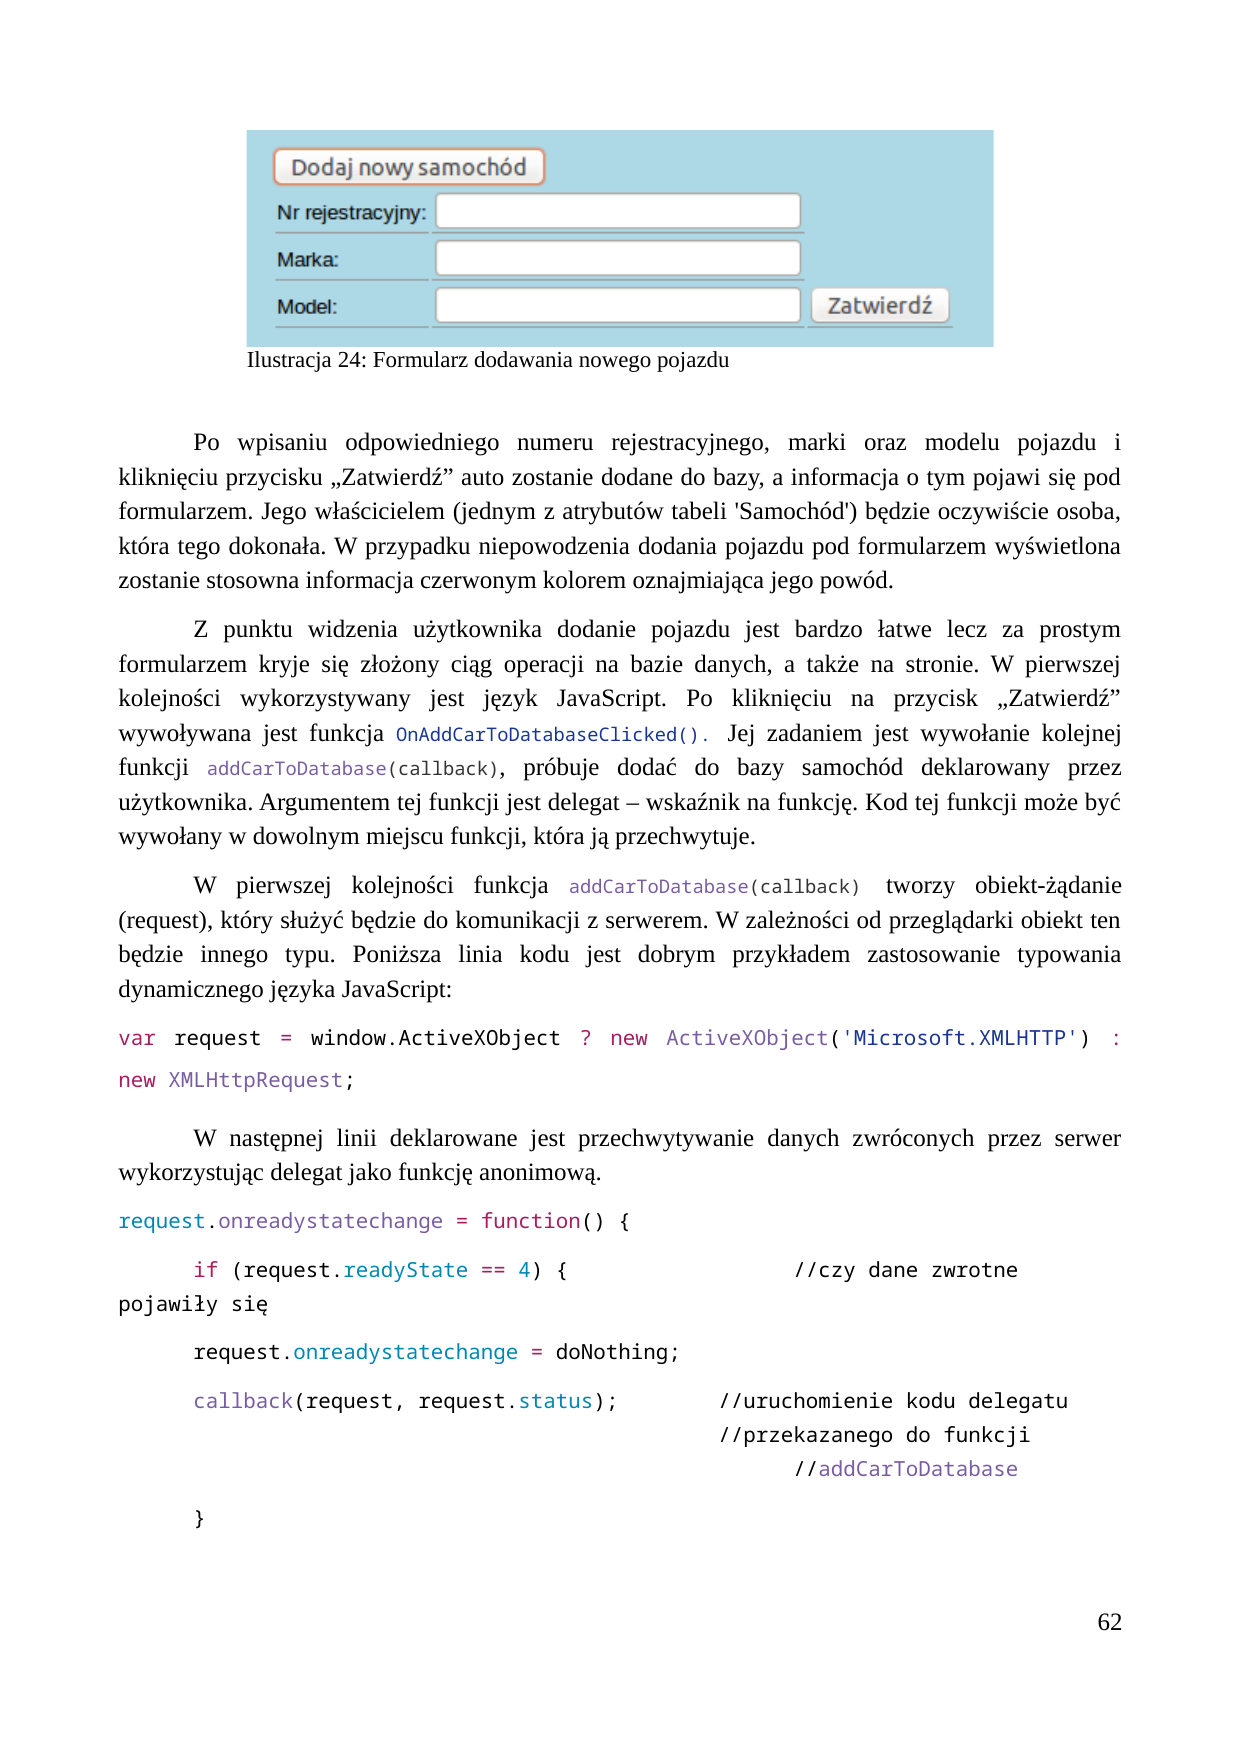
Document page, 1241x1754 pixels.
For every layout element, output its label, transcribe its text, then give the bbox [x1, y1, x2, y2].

text var request = window.ActiveXObject ? new ActiveXObject('Microsoft.XMLHTTP') : new XMLHttpRequest; [118, 1023, 1122, 1094]
text W pierwszej kolejności funkcja addCarToDatabase(callback) tworzy obiekt-żądanie (request), który służyć będzie do komunikacji z serwerem. W zależności od przeglądarki obiekt ten będzie innego typu. Poniższa linia kodu jest dobrym przykładem zastosowanie typowania dynamicznego języka JavaScript: [118, 870, 1122, 1002]
text request.onreadystatechange = doNothing; [118, 1337, 1122, 1366]
text request.onreadystatechange = function() { [118, 1206, 1122, 1234]
text Z punktu widzenia użytkownika dodanie pojazdu jest bardzo łatwe lecz za prostym formularzem kryje się złożony ciąg operacji na bazie danych, a także na stronie. W pierwszej kolejności wykorzystywany jest język JavaScript. Po kliknięciu na przycisk „Zatwierdź” wywoływana jest funkcja OnAddCarToDatabaseClicked(). Jej zadaniem jest wywołanie kolejnej funkcji addCarToDatabase(callback), próbuje dodać do bazy samochód deklarowany przez użytkownika. Argumentem tej funkcji jest delegat – wskaźnik na funkcję. Kod tej funkcji może być wywołany w dowolnym miejscu funkcji, która ją przechwytuje. [118, 614, 1122, 850]
picture [246, 130, 994, 347]
text callback(request, request.status); //uruchomienie kodu delegatu //przekazanego do funkcji //addCarToDatabase [118, 1386, 1122, 1483]
text } [118, 1503, 1122, 1531]
text Po wpisaniu odpowiedniego numeru rejestracyjnego, marki oraz modelu pojazdu i kliknięciu przycisku „Zatwierdź” auto zostanie dodane do bazy, a informacja o tym pojawi się pod formularzem. Jego właścicielem (jednym z atrybutów tabeli 'Samochód') będzie oczywiście osoba, która tego dokonała. W przypadku niepowodzenia dodania pojazdu pod formularzem wyświetlona zostanie stosowna informacja czerwonym kolorem oznajmiająca jego powód. [118, 427, 1122, 594]
text W następnej linii deklarowane jest przechwytywanie danych zwróconych przez serwer wykorzystując delegat jako funkcję anonimową. [118, 1123, 1122, 1186]
text Ilustracja 24: Formularz dodawania nowego pojazdu [247, 347, 994, 373]
text if (request.readyState == 4) { //czy dane zwrotne pojawiły się [118, 1255, 1122, 1317]
